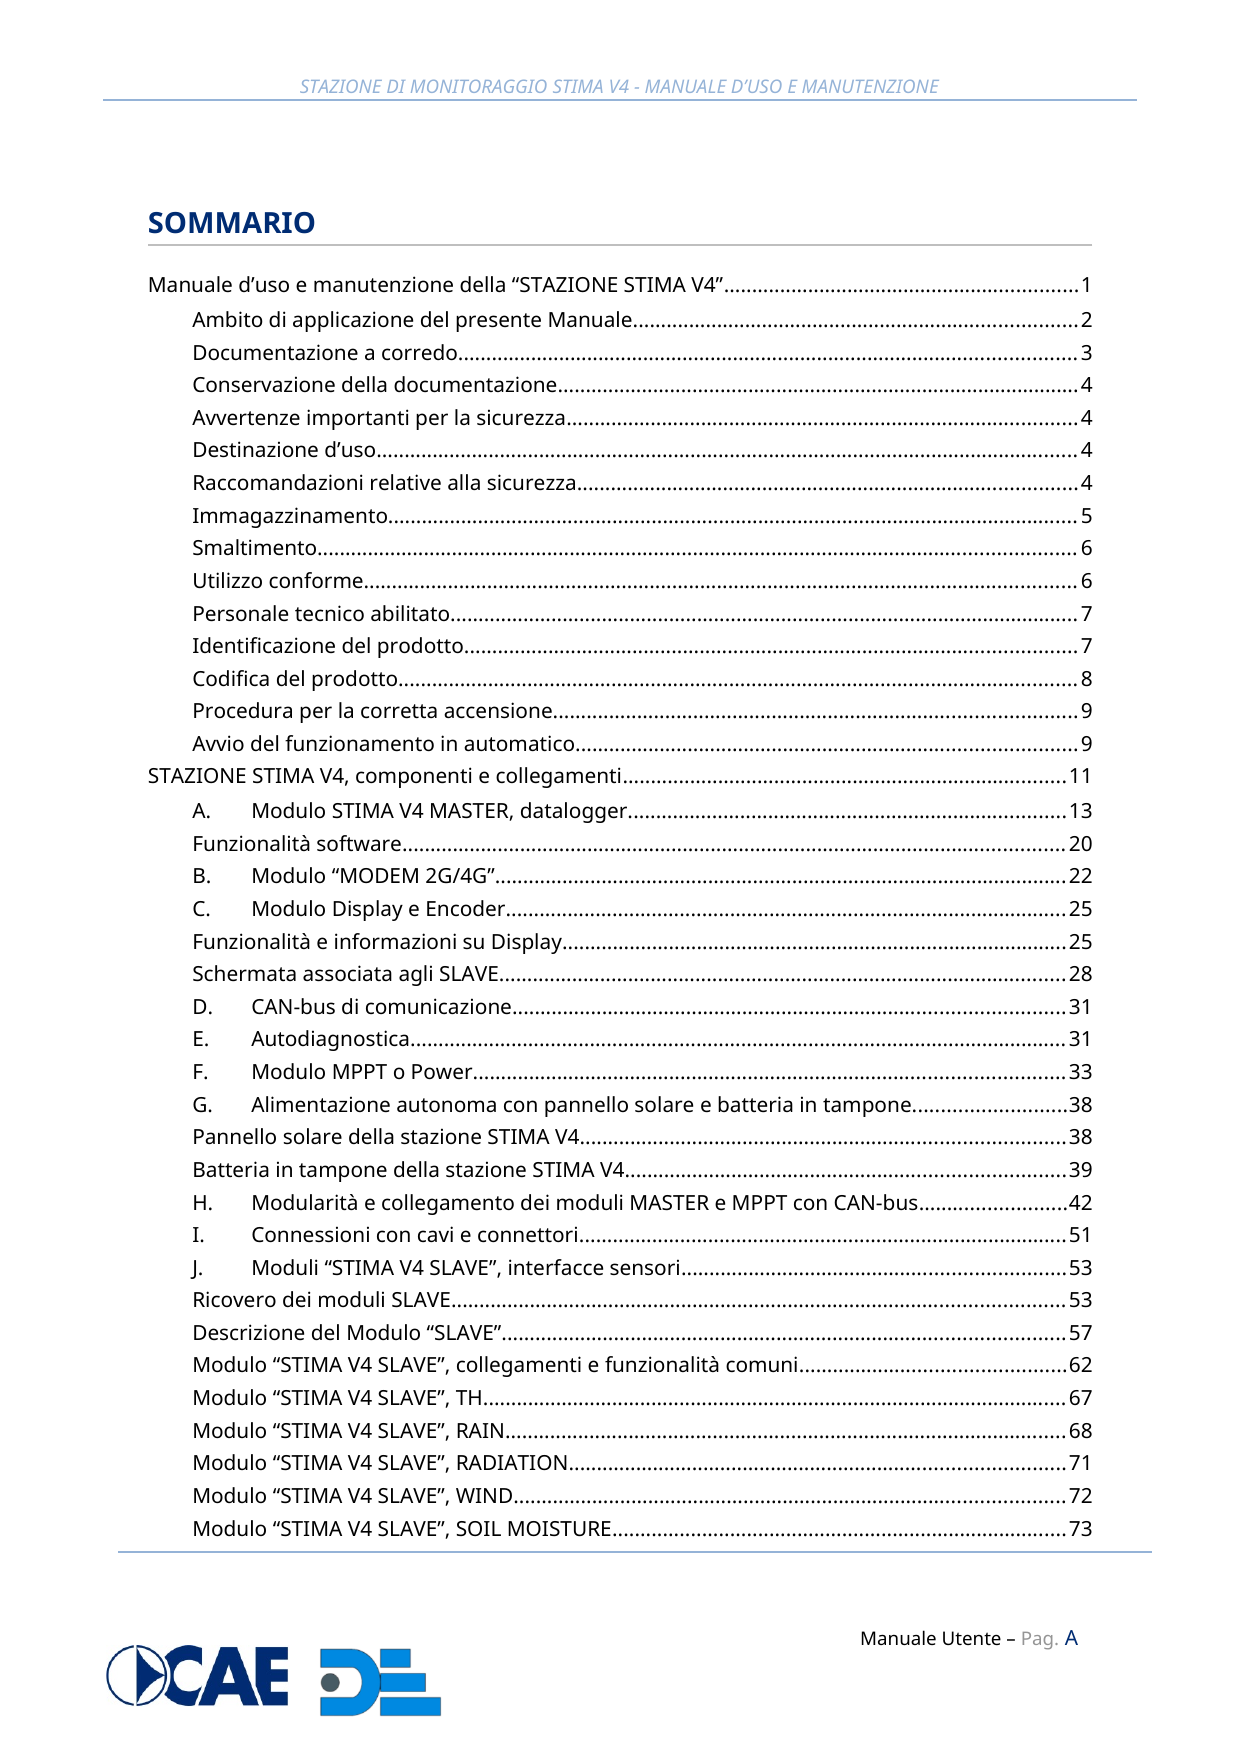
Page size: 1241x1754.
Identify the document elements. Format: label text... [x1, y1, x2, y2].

text A. Modulo STIMA V4 MASTER, datalogger. 13 [192, 796, 1092, 825]
text Identificazione del prodotto 7 [192, 631, 1092, 660]
text Personale tecnico abilitato 7 [192, 599, 1092, 627]
text E. Autodiagnostica 31 [192, 1024, 1092, 1053]
text Descrizione del Modulo “SLAVE” 57 [192, 1318, 1092, 1346]
text Modulo “STIMA V4 SLAVE”, RAIN 68 [192, 1416, 1092, 1444]
text Avvertenze importanti per la sicurezza 4 [192, 403, 1092, 431]
text Raccomandazioni relative alla sicurezza 4 [192, 468, 1092, 497]
text Smaltimento 6 [192, 533, 1092, 562]
text I. Connessioni con cavi e connettori 51 [192, 1220, 1092, 1249]
text Modulo “STIMA V4 SLAVE”, collegamenti e funzionalità comuni 62 [192, 1351, 1092, 1379]
text Manuale d’uso e manutenzione della “STAZIONE STIMA V4” 1 [148, 271, 1092, 299]
text D. CAN-bus di comunicazione 31 [192, 992, 1092, 1020]
text STAZIONE STIMA V4, componenti e collegamenti 11 [148, 762, 1092, 790]
text Conservazione della documentazione 4 [192, 370, 1092, 399]
text Destinazione d’uso 4 [192, 436, 1092, 464]
text Pannello solare della stazione STIMA V4 38 [192, 1122, 1092, 1151]
text Immagazzinamento 5 [192, 501, 1092, 529]
text G. Alimentazione autonoma con pannello solare e batteria in tampone. 38 [192, 1090, 1092, 1118]
text Ricovero dei moduli SLAVE 53 [192, 1285, 1092, 1314]
text Modulo “STIMA V4 SLAVE”, RADIATION 71 [192, 1448, 1092, 1477]
text Ambito di applicazione del presente Manuale 2 [192, 305, 1092, 334]
text Schermata associata agli SLAVE 28 [192, 959, 1092, 988]
text Avvio del funzionamento in automatico 9 [192, 729, 1092, 757]
text J. Moduli “STIMA V4 SLAVE”, interfacce sensori 53 [192, 1253, 1092, 1281]
text Utilizzo conforme 6 [192, 566, 1092, 594]
text B. Modulo “MODEM 2G/4G”. 22 [192, 862, 1092, 890]
text Funzionalità software 20 [192, 829, 1092, 857]
text Modulo “STIMA V4 SLAVE”, WIND 72 [192, 1481, 1092, 1509]
text Procedura per la corretta accensione 9 [192, 696, 1092, 725]
text SOMMARIO [148, 202, 1092, 244]
text Modulo “STIMA V4 SLAVE”, TH 67 [192, 1383, 1092, 1412]
text F. Modulo MPPT o Power 33 [192, 1057, 1092, 1086]
text Codifica del prodotto 8 [192, 664, 1092, 692]
text H. Modularità e collegamento dei moduli MASTER e MPPT con CAN-bus 42 [192, 1188, 1092, 1216]
text Modulo “STIMA V4 SLAVE”, SOIL MOISTURE 73 [192, 1514, 1092, 1542]
text Documentazione a corredo 3 [192, 338, 1092, 366]
text C. Modulo Display e Encoder 25 [192, 894, 1092, 923]
text Batteria in tampone della stazione STIMA V4 39 [192, 1155, 1092, 1183]
text Funzionalità e informazioni su Display 25 [192, 927, 1092, 955]
